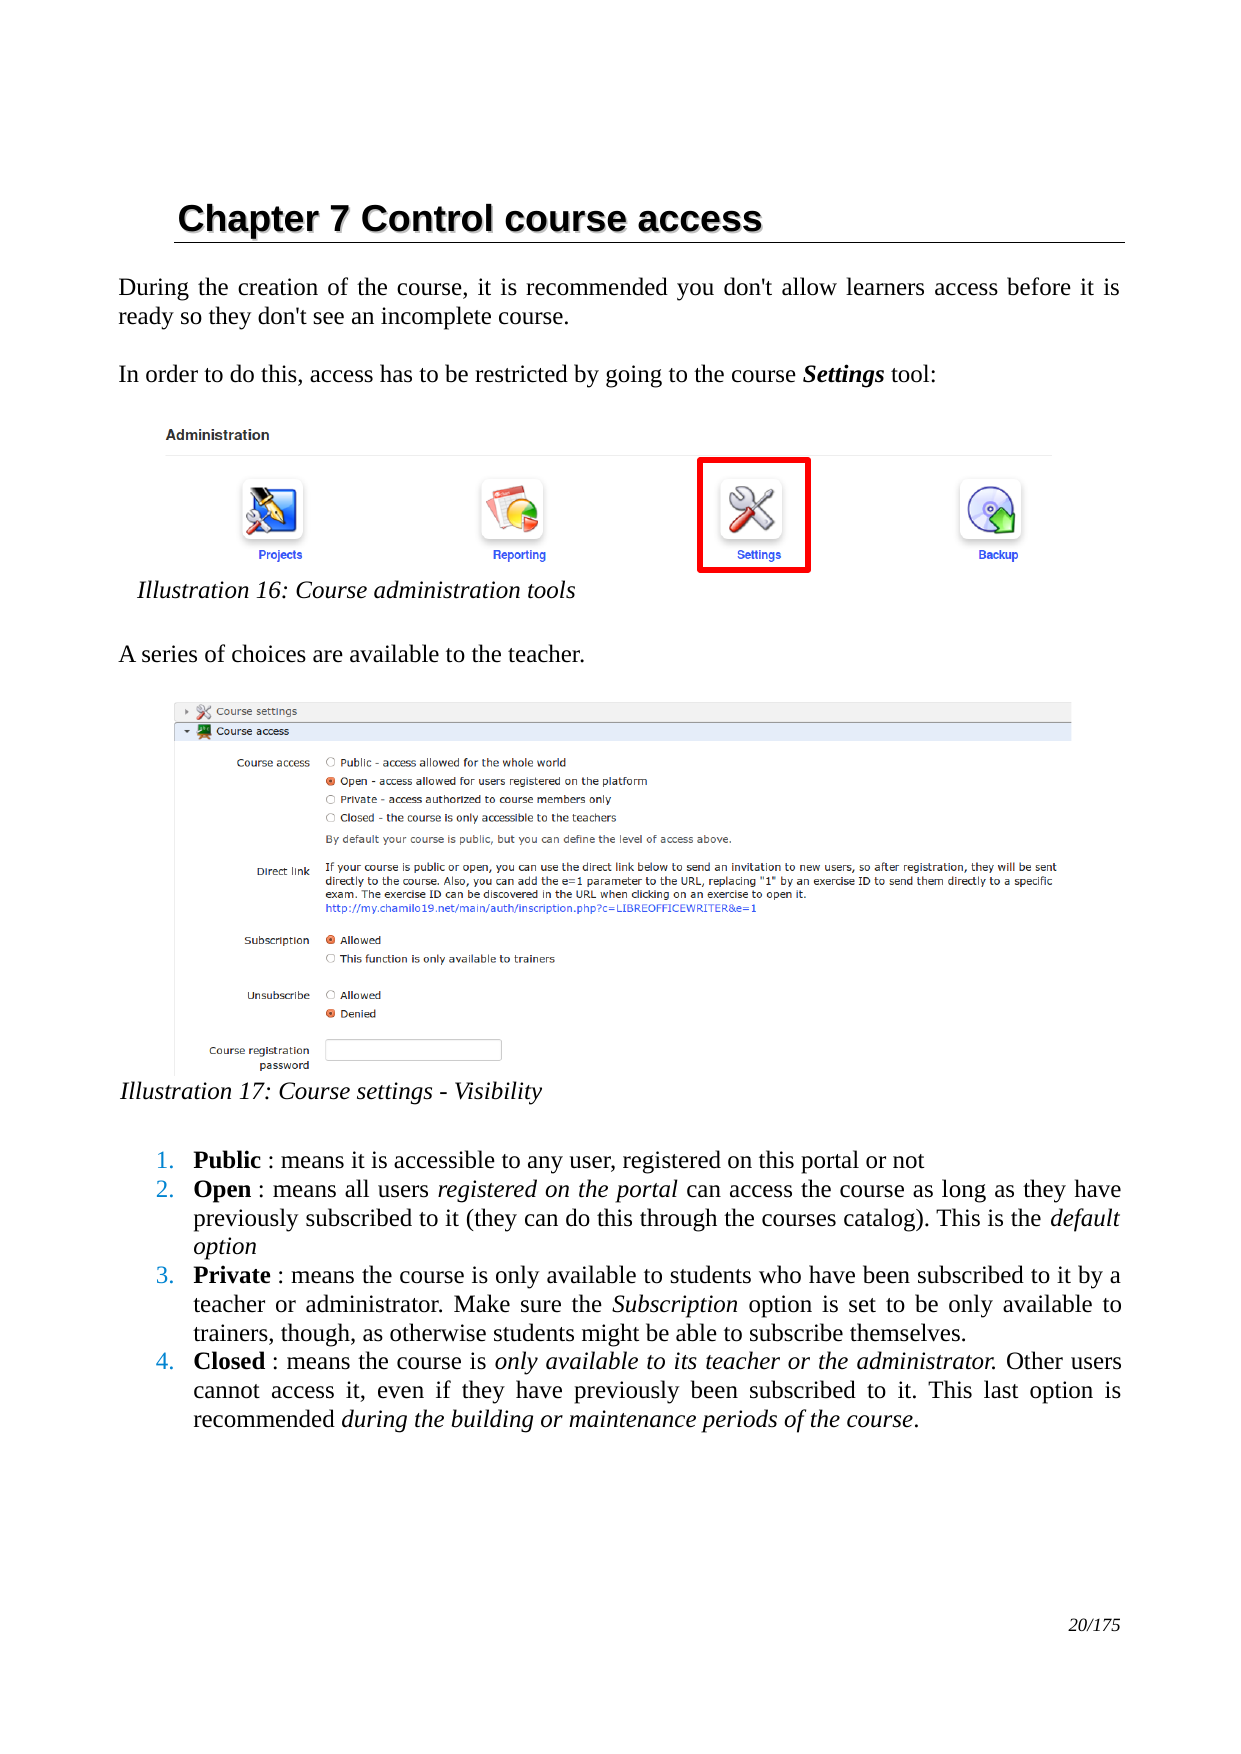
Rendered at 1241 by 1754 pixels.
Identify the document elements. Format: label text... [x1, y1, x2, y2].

text In order to do this, access has to be restricted by going to the course Settings tool: [118, 359, 1122, 387]
text A series of choices are available to the teacher. [118, 639, 1122, 668]
picture [169, 697, 1072, 1076]
text Illustration 17: Course settings - Visibility [120, 710, 1120, 1105]
subtitle Control course access [174, 193, 1125, 242]
picture [159, 418, 1052, 576]
text Illustration 16: Course administration tools [137, 404, 1091, 604]
list Closed : means the course is only available to its teacher or the administrator. Other users cannot access it, even if they have previously been subscribed to it. This last option is recommended during the building or maintenance periods of the course. [156, 1346, 1122, 1433]
text During the creation of the course, it is recommended you don't allow learners access before it is ready so they don't see an incomplete course. [118, 272, 1122, 330]
list Private : means the course is only available to students who have been subscribed to it by a teacher or administrator. Make sure the Subscription option is set to be only available to trainers, though, as otherwise students might be able to subscribe themselves. [156, 1260, 1122, 1346]
list Open : means all users registered on the portal can access the course as long as they have previously subscribed to it (they can do this through the courses catalog). This is the default option [156, 1174, 1122, 1260]
list Public : means it is accessible to any user, registered on this portal or not [156, 1145, 1122, 1174]
